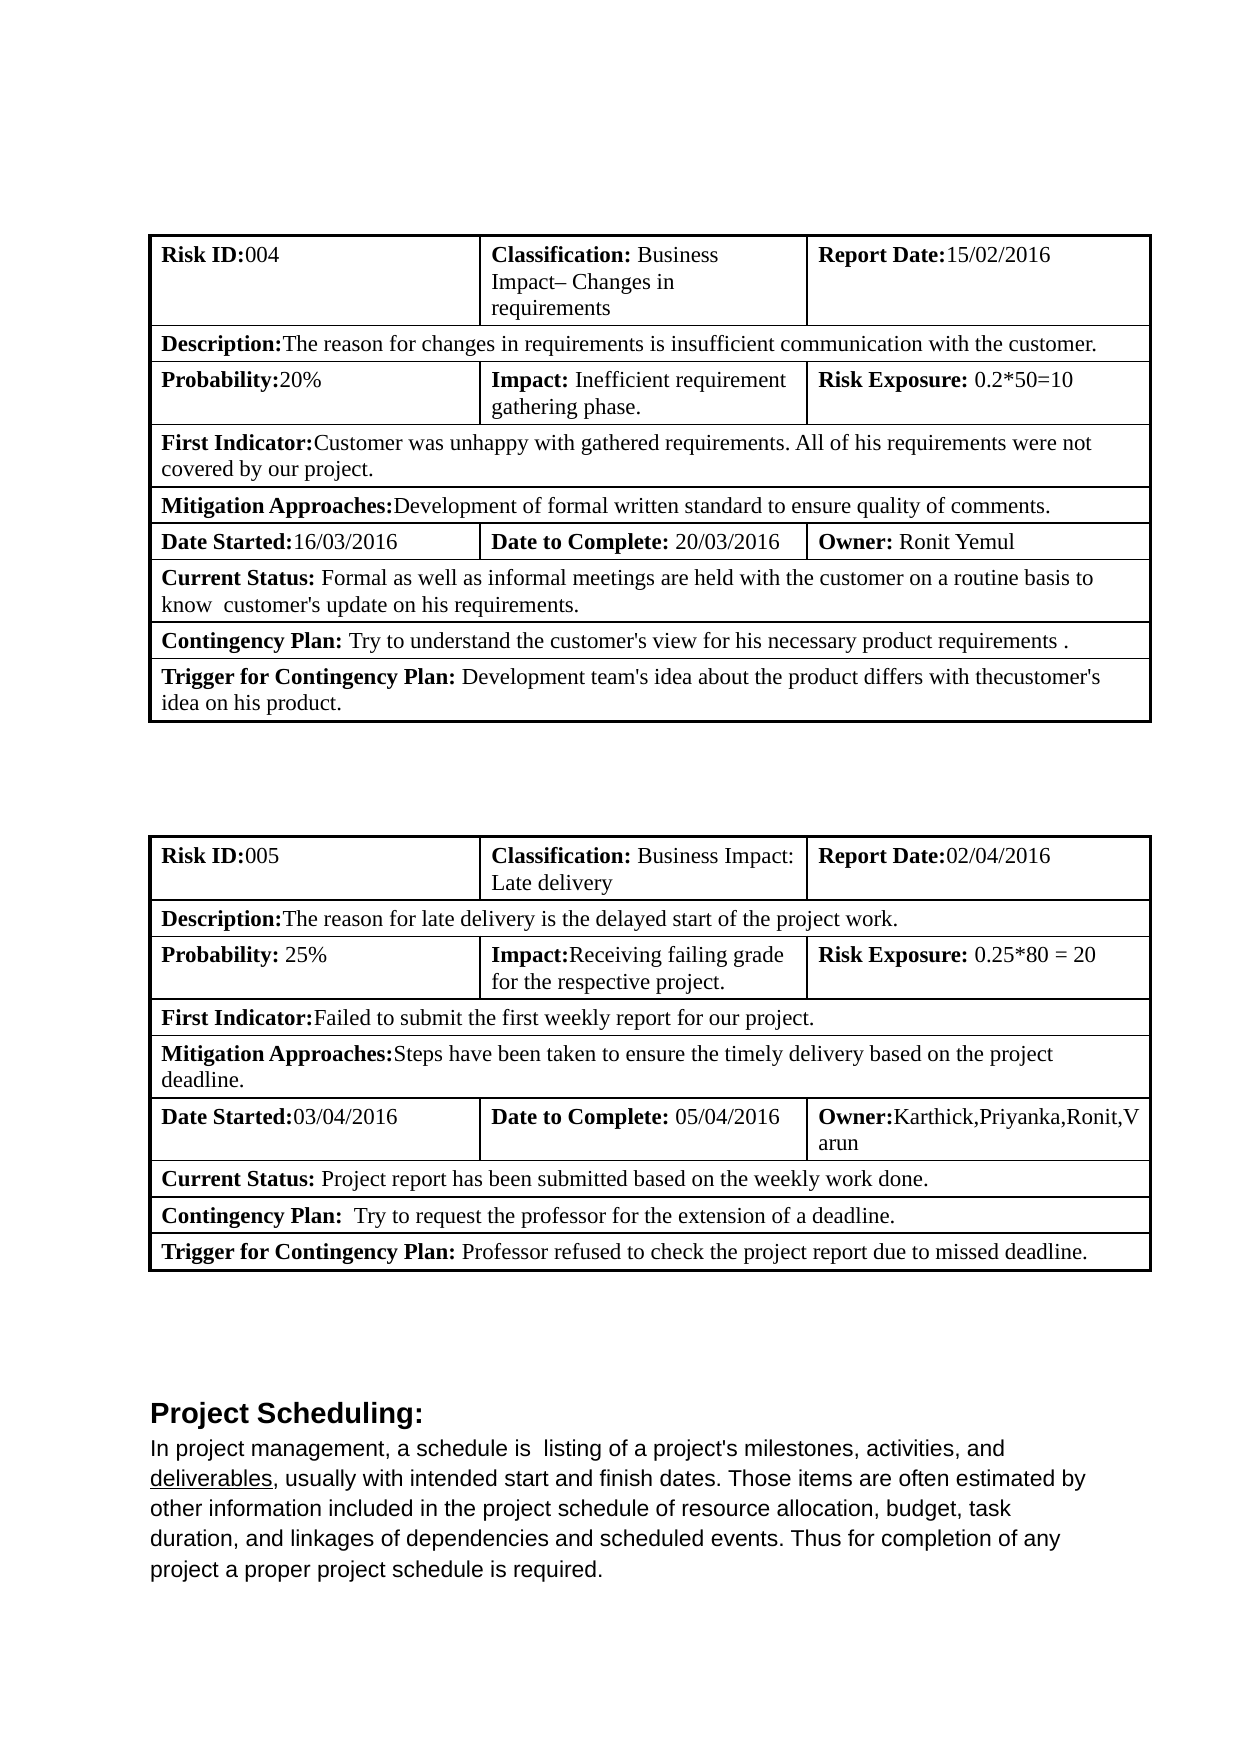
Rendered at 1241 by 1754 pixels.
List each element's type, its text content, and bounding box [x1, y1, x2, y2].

table_cell Date to Complete: 20/03/2016 [481, 524, 806, 558]
text Project Scheduling: [150, 1396, 1090, 1430]
table_cell Trigger for Contingency Plan: Development team's idea about the product differs with thecustomer's idea on his product. [152, 659, 1149, 720]
table_header Report Date:02/04/2016 [808, 838, 1149, 899]
table_cell First Indicator:Customer was unhappy with gathered requirements. All of his requirements were not covered by our project. [152, 425, 1149, 486]
table_header Classification: Business Impact– Changes in requirements [481, 237, 806, 324]
table_cell Date Started:03/04/2016 [152, 1099, 479, 1160]
table_cell Current Status: Project report has been submitted based on the weekly work done. [152, 1161, 1149, 1196]
table_cell Contingency Plan: Try to understand the customer's view for his necessary product requirements . [152, 623, 1149, 657]
table_cell First Indicator:Failed to submit the first weekly report for our project. [152, 1000, 1149, 1034]
table_header Risk ID:005 [152, 838, 479, 899]
table_header Classification: Business Impact: Late delivery [481, 838, 806, 899]
table_cell Date Started:16/03/2016 [152, 524, 479, 558]
table_cell Contingency Plan: Try to request the professor for the extension of a deadline. [152, 1198, 1149, 1232]
table_cell Impact: Inefficient requirement gathering phase. [481, 362, 806, 423]
table_cell Risk Exposure: 0.25*80 = 20 [808, 937, 1149, 998]
table_cell Mitigation Approaches:Steps have been taken to ensure the timely delivery based on the project deadline. [152, 1036, 1149, 1097]
table_cell Trigger for Contingency Plan: Professor refused to check the project report due to missed deadline. [152, 1234, 1149, 1268]
table_cell Probability: 25% [152, 937, 479, 998]
table_cell Owner:Karthick,Priyanka,Ronit,Varun [808, 1099, 1149, 1160]
table_cell Impact:Receiving failing grade for the respective project. [481, 937, 806, 998]
table_header Report Date:15/02/2016 [808, 237, 1149, 324]
table_cell Mitigation Approaches:Development of formal written standard to ensure quality of comments. [152, 488, 1149, 522]
text In project management, a schedule is listing of a project's milestones, activities, and deliverables, usually with intended start and finish dates. Those items are often estimated by other information included in the project schedule of resource allocation, budget, task duration, and linkages of dependencies and scheduled events. Thus for completion of any project a proper project schedule is required. [150, 1435, 1090, 1582]
table_header Risk ID:004 [152, 237, 479, 324]
table_cell Current Status: Formal as well as informal meetings are held with the customer on a routine basis to know customer's update on his requirements. [152, 560, 1149, 621]
table_cell Description:The reason for changes in requirements is insufficient communication with the customer. [152, 326, 1149, 361]
table_cell Probability:20% [152, 362, 479, 423]
table_cell Description:The reason for late delivery is the delayed start of the project work. [152, 901, 1149, 936]
table_cell Date to Complete: 05/04/2016 [481, 1099, 806, 1160]
table_cell Owner: Ronit Yemul [808, 524, 1149, 558]
table_cell Risk Exposure: 0.2*50=10 [808, 362, 1149, 423]
